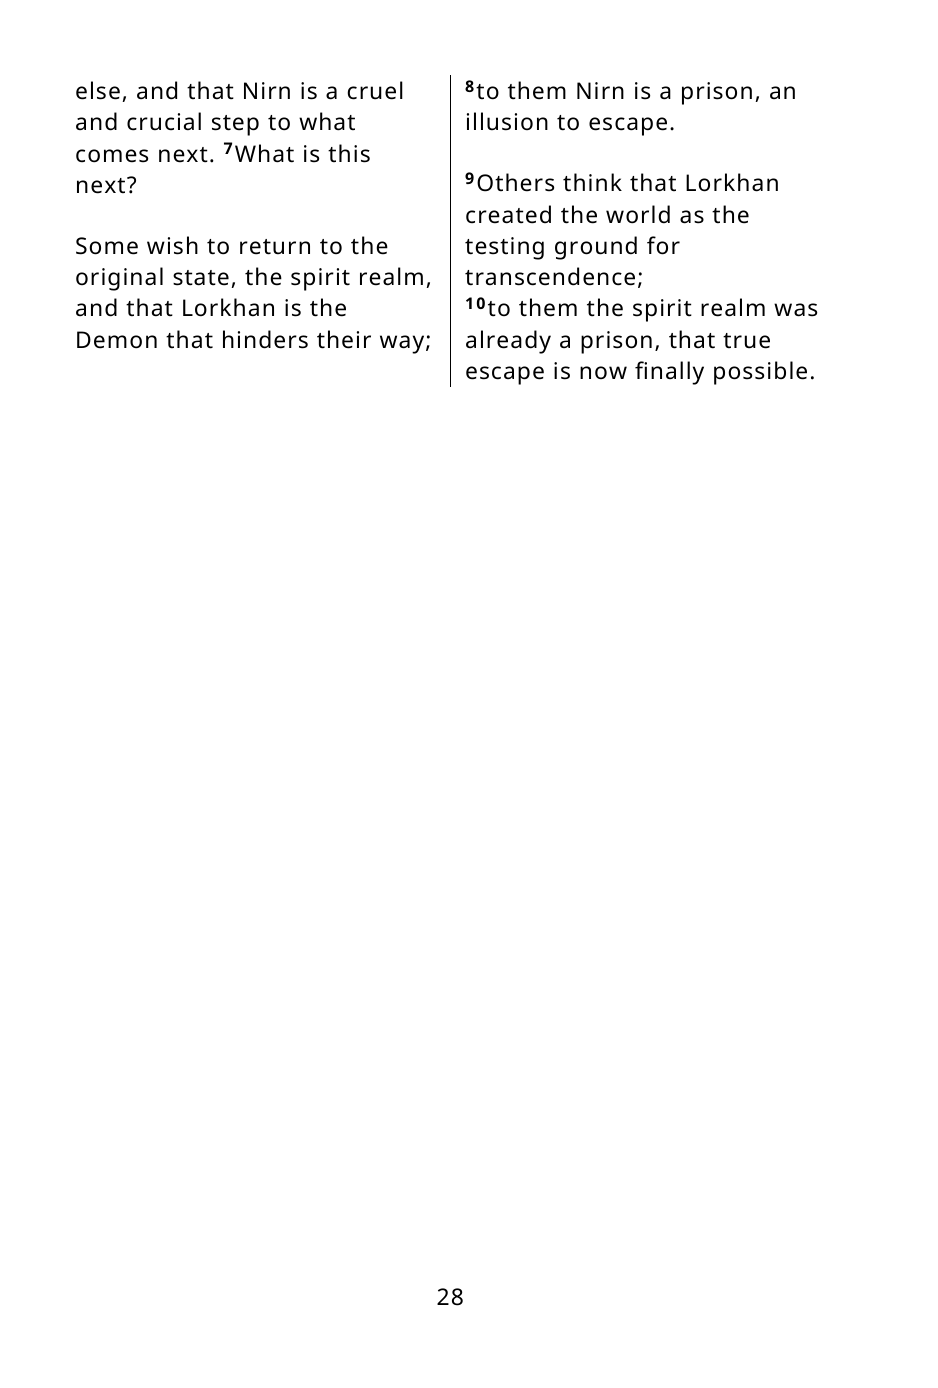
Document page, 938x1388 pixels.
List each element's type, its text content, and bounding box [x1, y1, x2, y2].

text 8to them Nirn is a prison, an illusion to escape. [465, 75, 825, 137]
text else, and that Nirn is a cruel and crucial step to what comes next. 7What is this next? [75, 75, 435, 200]
text Some wish to return to the original state, the spirit realm, and that Lorkhan is the Demon that hinders their way; [75, 230, 435, 355]
text 9Others think that Lorkhan created the world as the testing ground for transcendence; 10to them the spirit realm was already a prison, that true escape is now finally possible. [465, 167, 825, 386]
